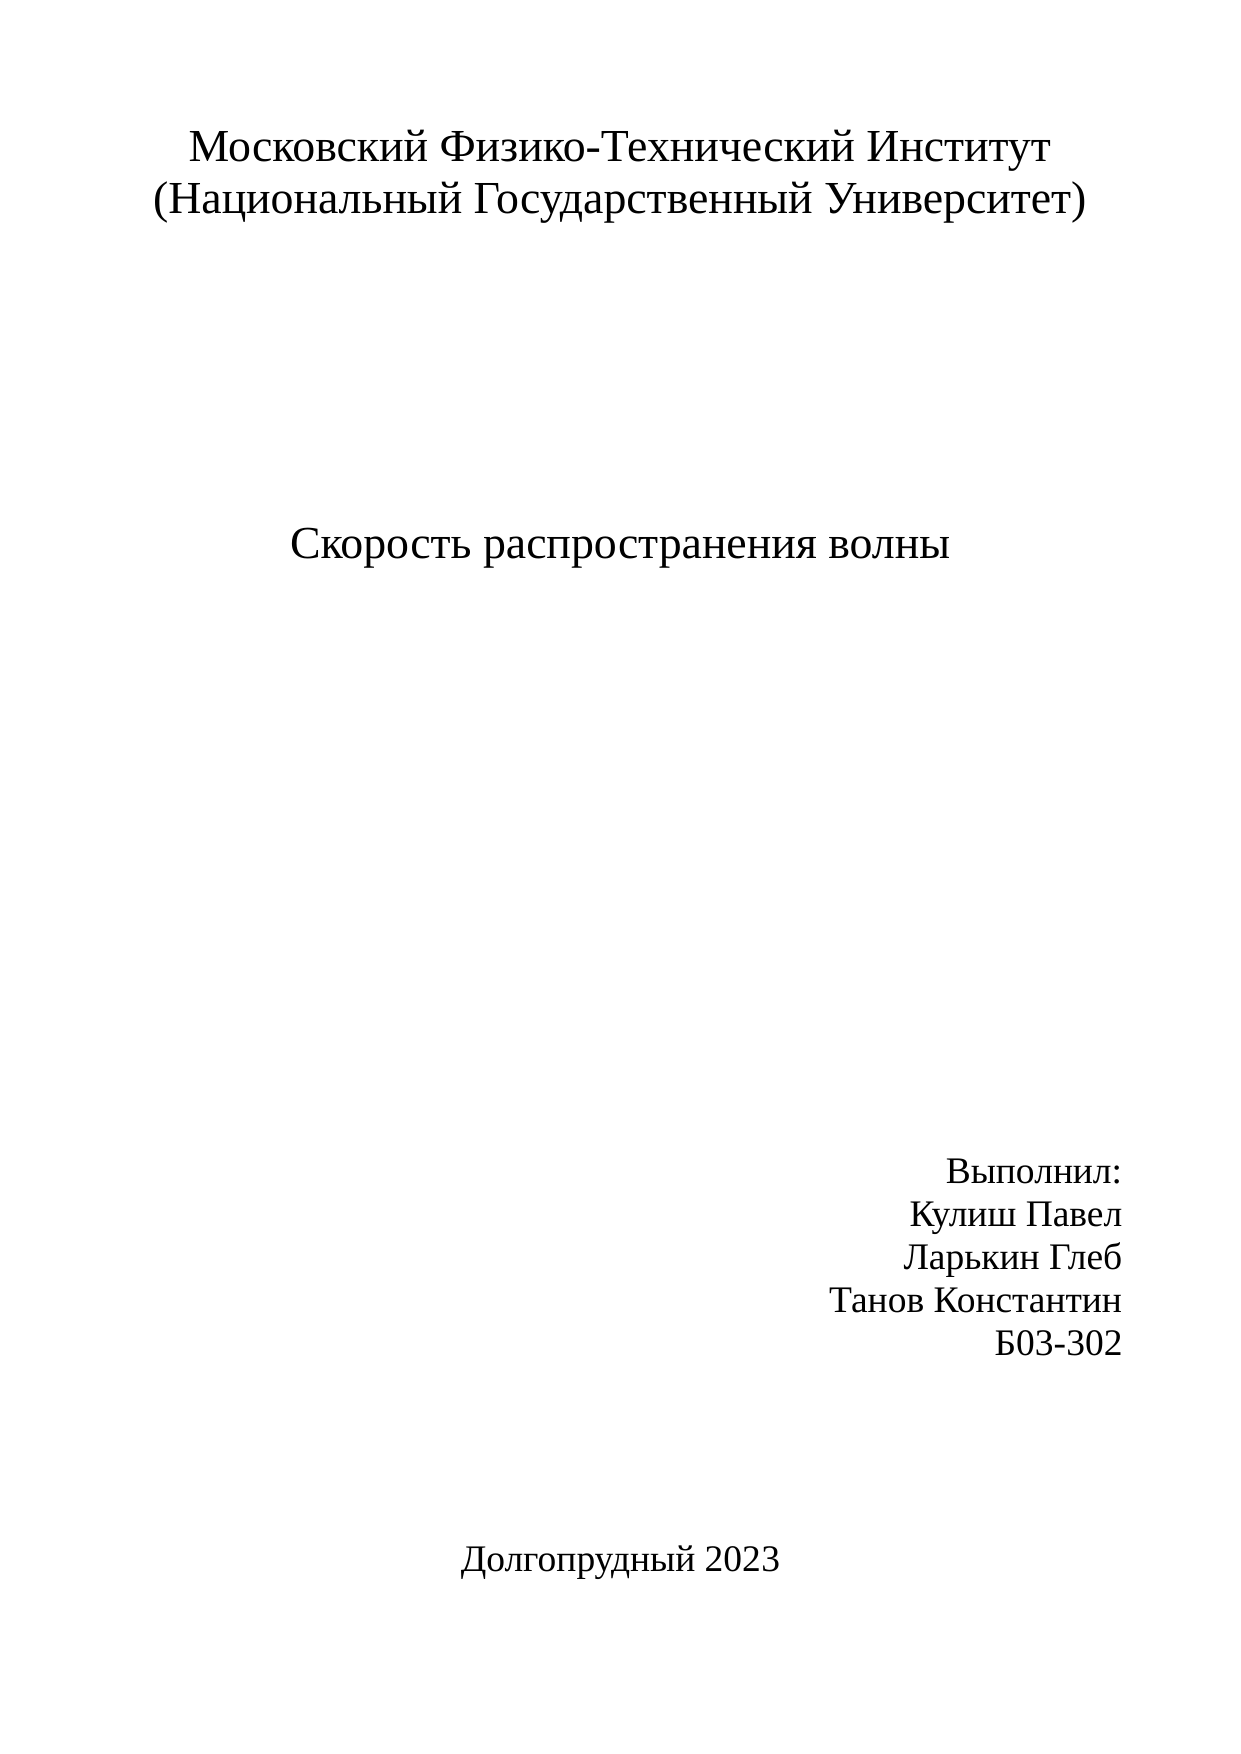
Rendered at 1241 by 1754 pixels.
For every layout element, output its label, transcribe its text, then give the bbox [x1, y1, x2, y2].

text Скорость распространения волны [118, 516, 1122, 568]
text Выполнил: [118, 1148, 1122, 1191]
text Танов Константин [118, 1278, 1122, 1321]
text Московский Физико-Технический Институт (Национальный Государственный Университет) [118, 118, 1122, 223]
text Кулиш Павел [118, 1191, 1122, 1234]
text Ларькин Глеб [118, 1234, 1122, 1278]
text Б03-302 [118, 1321, 1122, 1364]
text Долгопрудный 2023 [118, 1536, 1122, 1579]
